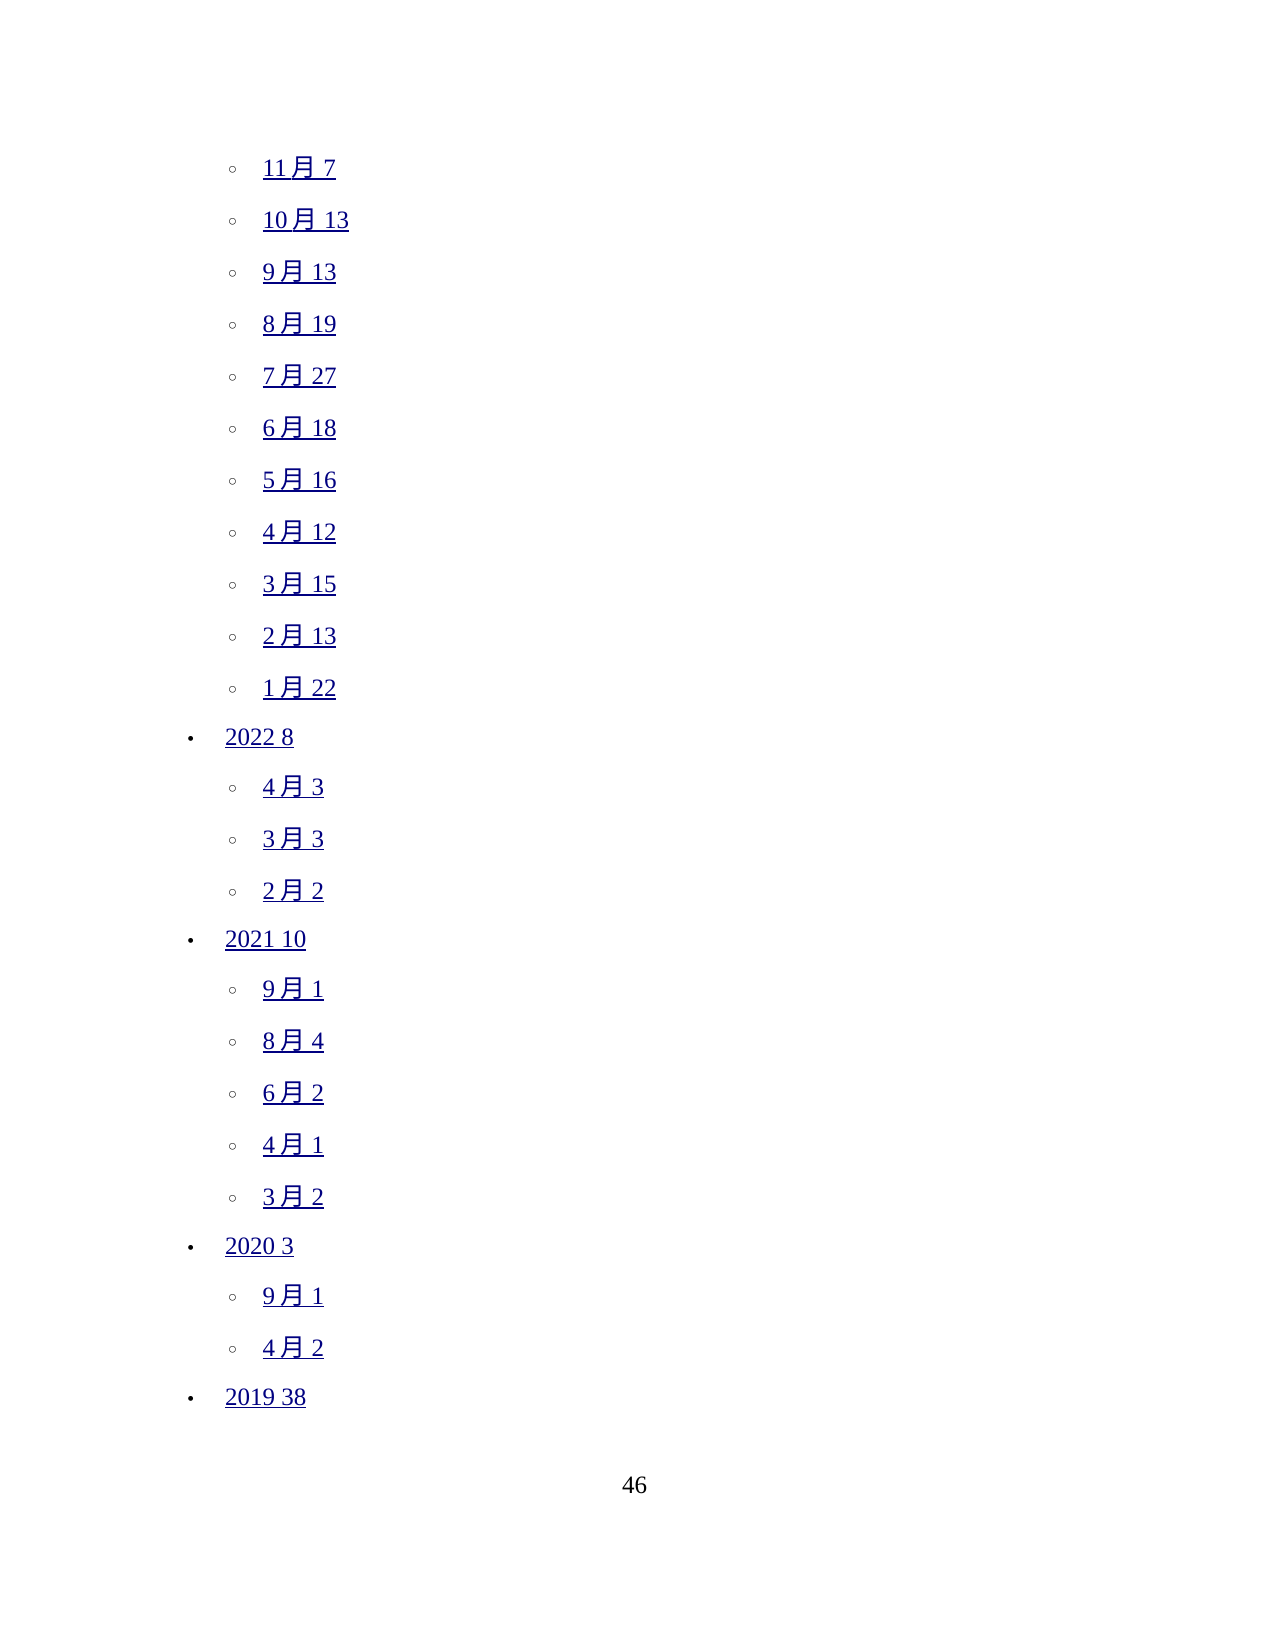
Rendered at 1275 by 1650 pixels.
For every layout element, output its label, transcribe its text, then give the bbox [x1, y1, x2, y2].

list 3月 15 [225, 566, 1125, 600]
list 3月 3 [225, 820, 1125, 854]
list 8月 19 [225, 306, 1125, 340]
list 2019 38 [187, 1382, 1125, 1410]
list 2021 10 [187, 924, 1125, 953]
list 2月 2 [225, 872, 1125, 906]
list 9月 1 [225, 1278, 1125, 1312]
list 1月 22 [225, 670, 1125, 704]
list 2022 8 [187, 722, 1125, 751]
list 4月 3 [225, 768, 1125, 802]
list 10月 13 [225, 202, 1125, 236]
list 11月 7 [225, 150, 1125, 184]
list 4月 12 [225, 514, 1125, 548]
list 9月 13 [225, 254, 1125, 288]
list 4月 2 [225, 1329, 1125, 1364]
list 5月 16 [225, 462, 1125, 496]
list 7月 27 [225, 358, 1125, 392]
list 6月 2 [225, 1075, 1125, 1109]
list 3月 2 [225, 1179, 1125, 1213]
list 2020 3 [187, 1231, 1125, 1260]
list 4月 1 [225, 1127, 1125, 1161]
list 6月 18 [225, 410, 1125, 444]
list 2月 13 [225, 618, 1125, 652]
list 8月 4 [225, 1023, 1125, 1057]
list 9月 1 [225, 971, 1125, 1005]
